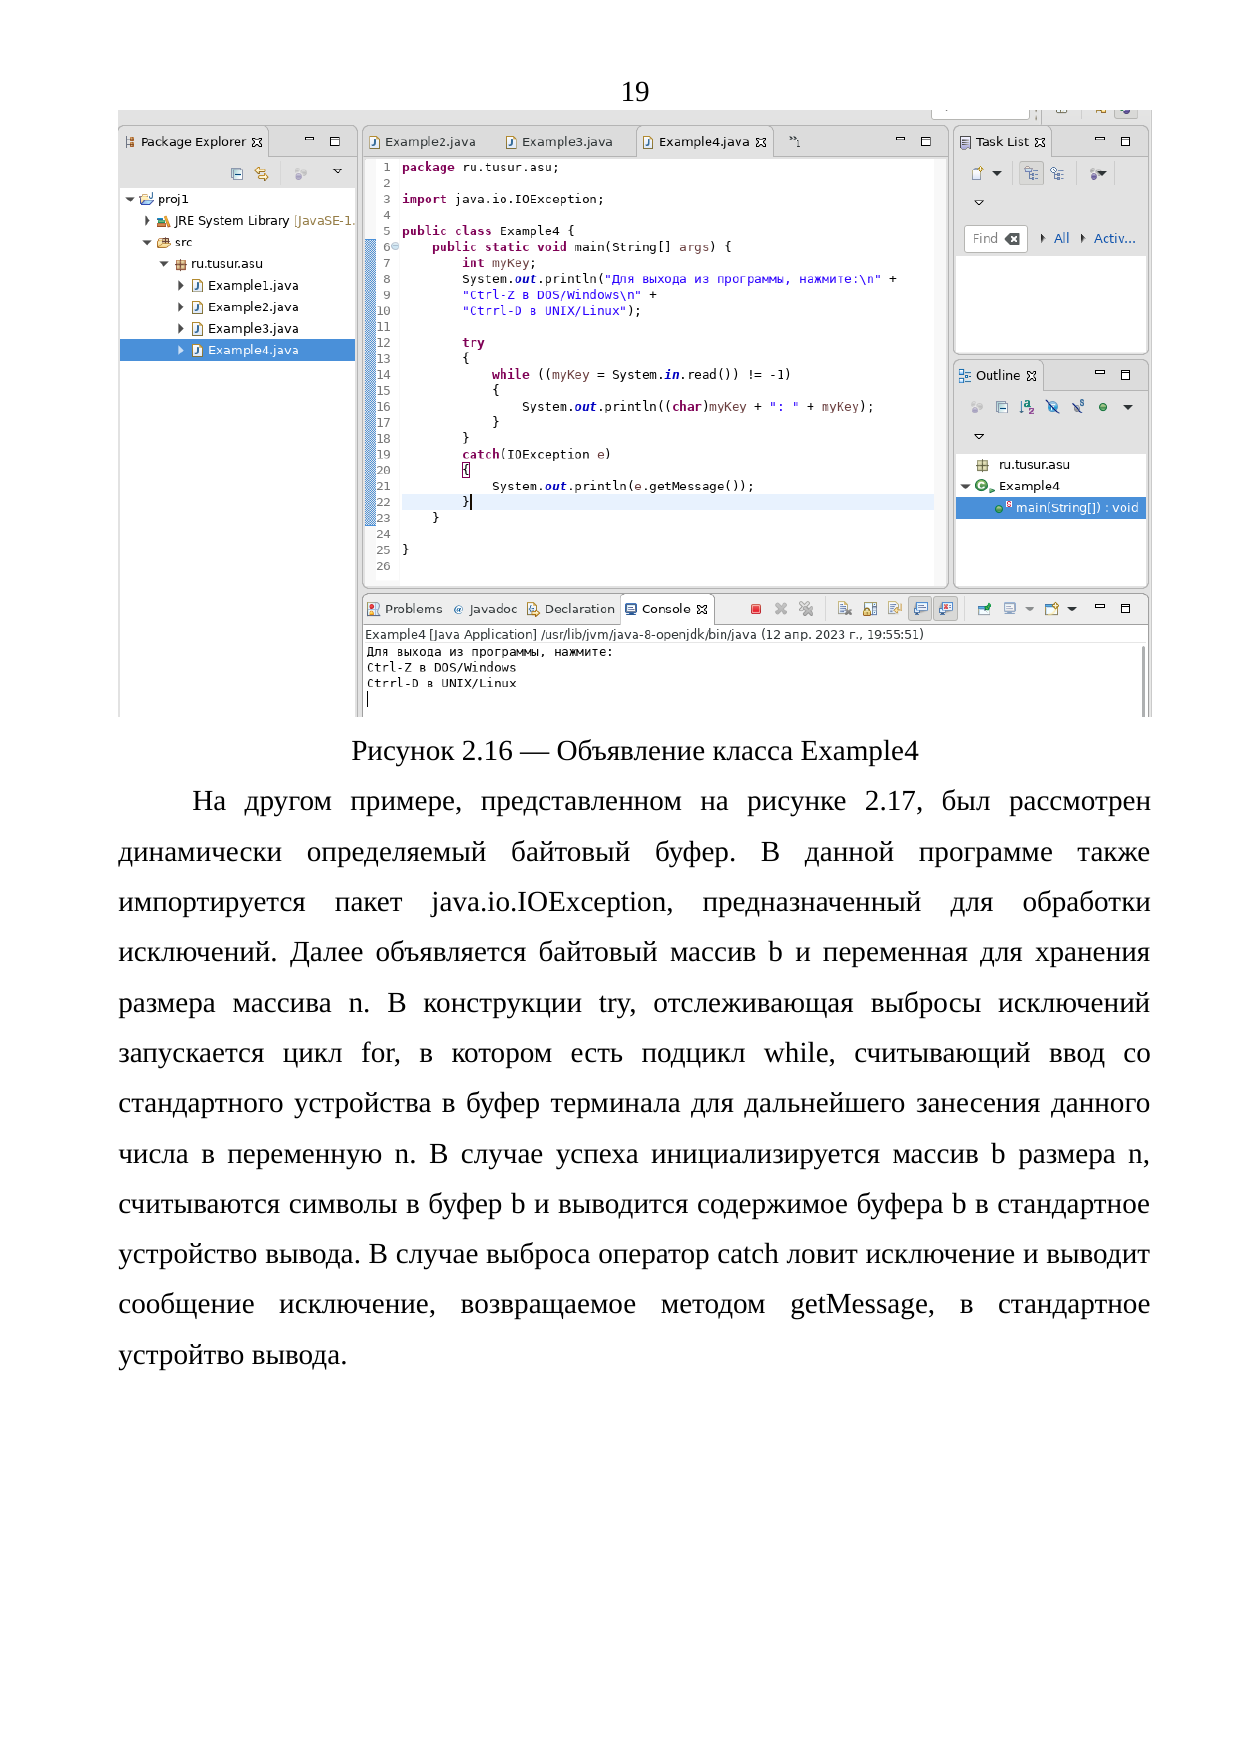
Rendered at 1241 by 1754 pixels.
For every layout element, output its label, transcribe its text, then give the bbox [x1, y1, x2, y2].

picture [118, 110, 1152, 717]
text На другом примере, представленном на рисунке 2.17, был рассмотрен динамически определяемый байтовый буфер. В данной программе также импортируется пакет java.io.IOException, предназначенный для обработки исключений. Далее объявляется байтовый массив b и переменная для хранения размера массива n. В конструкции try, отслеживающая выбросы исключений запускается цикл for, в котором есть подцикл while, считывающий ввод со стандартного устройства в буфер терминала для дальнейшего занесения данного числа в переменную n. В случае успеха инициализируется массив b размера n, считываются символы в буфер b и выводится содержимое буфера b в стандартное устройство вывода. В случае выброса оператор catch ловит исключение и выводит сообщение исключение, возвращаемое методом getMessage, в стандартное устройтво вывода. [118, 783, 1152, 1371]
text Рисунок 2.16 — Объявление класса Example4 [118, 717, 1152, 767]
